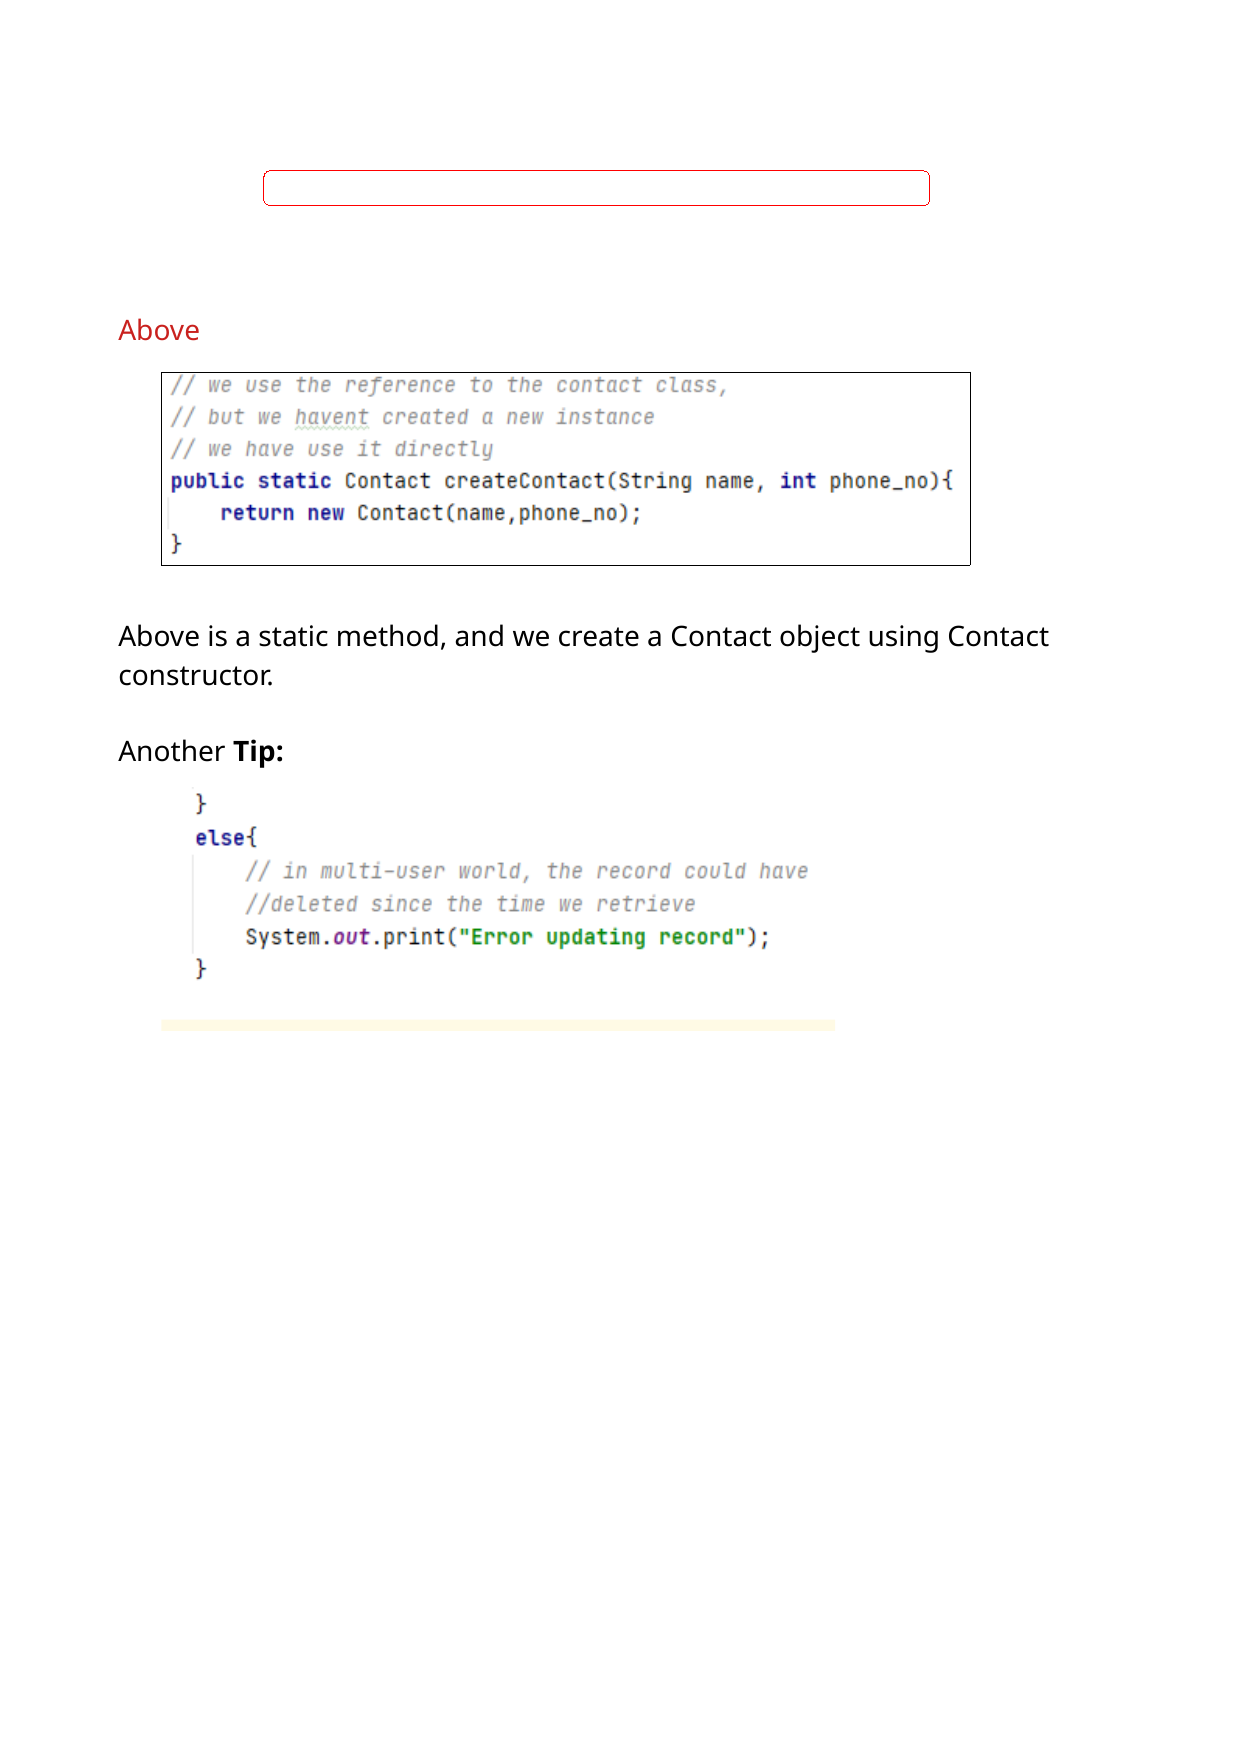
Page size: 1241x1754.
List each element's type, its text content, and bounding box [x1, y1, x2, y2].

text Another Tip: [118, 731, 1122, 770]
text Above [118, 310, 1122, 348]
text Above is a static method, and we create a Contact object using Contact constructor. [118, 616, 1122, 693]
picture [161, 787, 836, 1031]
picture [163, 374, 968, 563]
